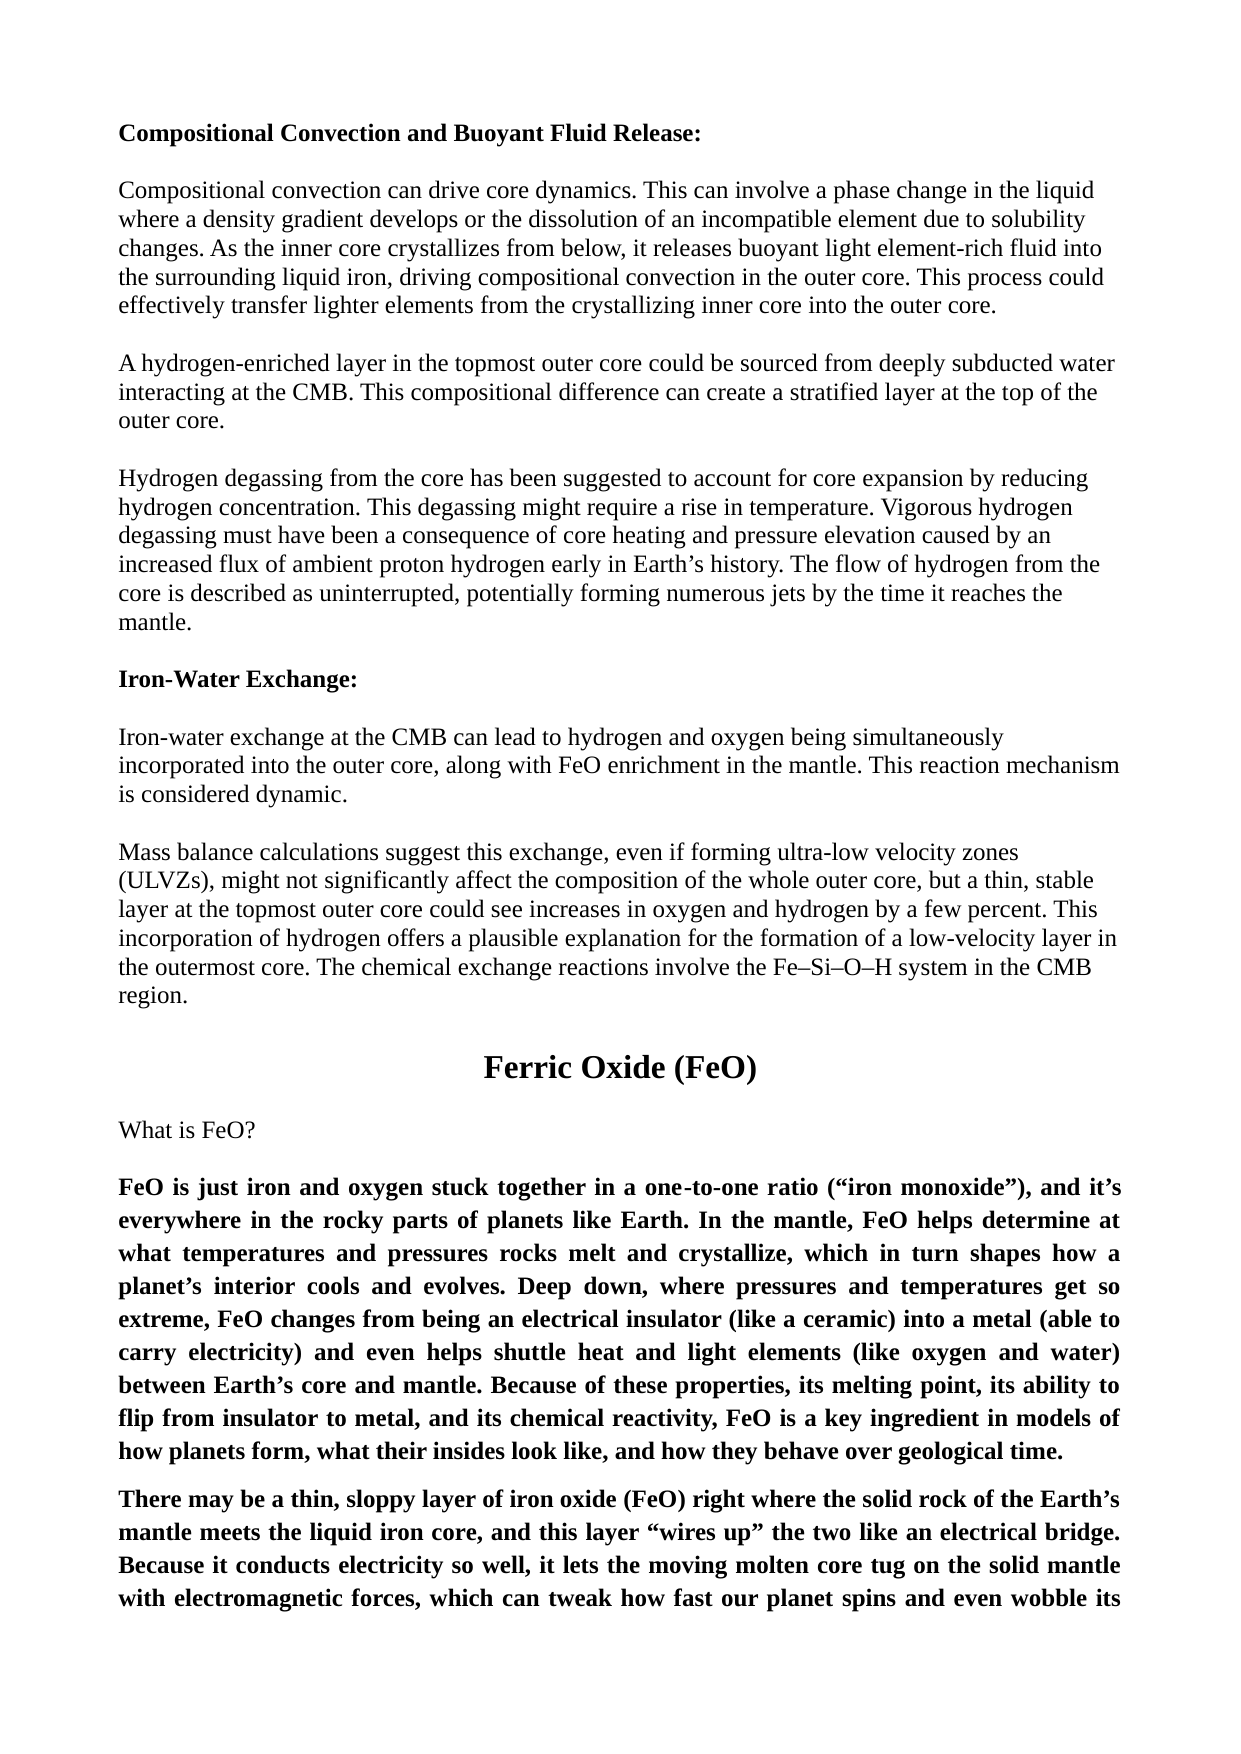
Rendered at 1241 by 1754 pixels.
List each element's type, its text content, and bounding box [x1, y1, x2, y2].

text There may be a thin, sloppy layer of iron oxide (FeO) right where the solid rock of the Earth’s mantle meets the liquid iron core, and this layer “wires up” the two like an electrical bridge. Because it conducts electricity so well, it lets the moving molten core tug on the solid mantle with electromagnetic forces, which can tweak how fast our planet spins and even wobble its [118, 1484, 1122, 1612]
text Ferric Oxide (FeO) [118, 1048, 1122, 1086]
text Iron-Water Exchange: [118, 664, 1122, 693]
text Iron-water exchange at the CMB can lead to hydrogen and oxygen being simultaneously incorporated into the outer core, along with FeO enrichment in the mantle. This reaction mechanism is considered dynamic. [118, 722, 1122, 808]
text What is FeO? [118, 1115, 1122, 1143]
text A hydrogen-enriched layer in the topmost outer core could be sourced from deeply subducted water interacting at the CMB. This compositional difference can create a stratified layer at the top of the outer core. [118, 348, 1122, 434]
text Hydrogen degassing from the core has been suggested to account for core expansion by reducing hydrogen concentration. This degassing might require a rise in temperature. Vigorous hydrogen degassing must have been a consequence of core heating and pressure elevation caused by an increased flux of ambient proton hydrogen early in Earth’s history. The flow of hydrogen from the core is described as uninterrupted, potentially forming numerous jets by the time it reaches the mantle. [118, 463, 1122, 636]
text Compositional convection can drive core dynamics. This can involve a phase change in the liquid where a density gradient develops or the dissolution of an incompatible element due to solubility changes. As the inner core crystallizes from below, it releases buoyant light element-rich fluid into the surrounding liquid iron, driving compositional convection in the outer core. This process could effectively transfer lighter elements from the crystallizing inner core into the outer core. [118, 176, 1122, 319]
text Compositional Convection and Buoyant Fluid Release: [118, 118, 1122, 147]
text Mass balance calculations suggest this exchange, even if forming ultra-low velocity zones (ULVZs), might not significantly affect the composition of the whole outer core, but a thin, stable layer at the topmost outer core could see increases in oxygen and hydrogen by a few percent. This incorporation of hydrogen offers a plausible explanation for the formation of a low-velocity layer in the outermost core. The chemical exchange reactions involve the Fe–Si–O–H system in the CMB region. [118, 837, 1122, 1009]
text FeO is just iron and oxygen stuck together in a one‑to‑one ratio (“iron monoxide”), and it’s everywhere in the rocky parts of planets like Earth. In the mantle, FeO helps determine at what temperatures and pressures rocks melt and crystallize, which in turn shapes how a planet’s interior cools and evolves. Deep down, where pressures and temperatures get so extreme, FeO changes from being an electrical insulator (like a ceramic) into a metal (able to carry electricity) and even helps shuttle heat and light elements (like oxygen and water) between Earth’s core and mantle. Because of these properties, its melting point, its ability to flip from insulator to metal, and its chemical reactivity, FeO is a key ingredient in models of how planets form, what their insides look like, and how they behave over geological time. [118, 1172, 1122, 1465]
